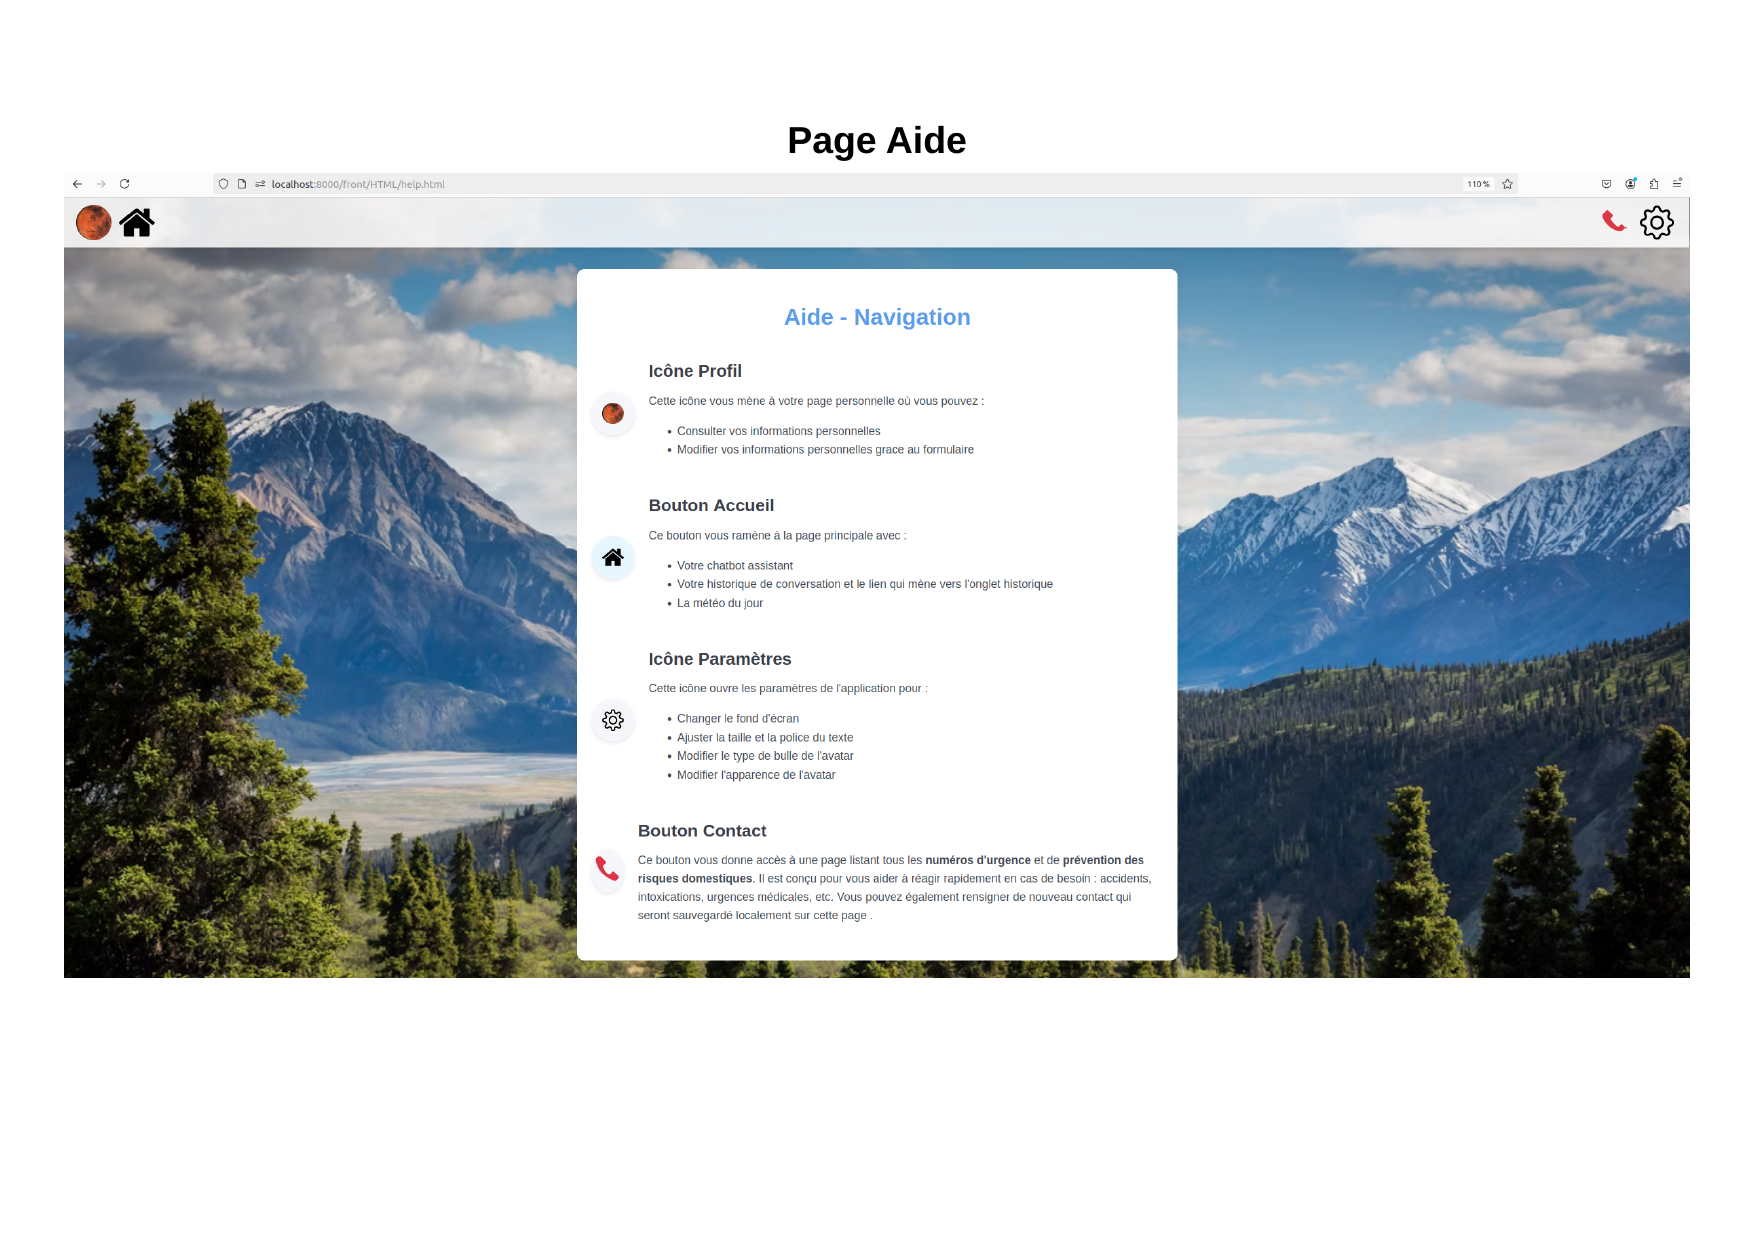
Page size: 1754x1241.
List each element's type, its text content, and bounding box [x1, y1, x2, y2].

subtitle Page Aide [118, 118, 1636, 161]
picture [64, 173, 1690, 978]
